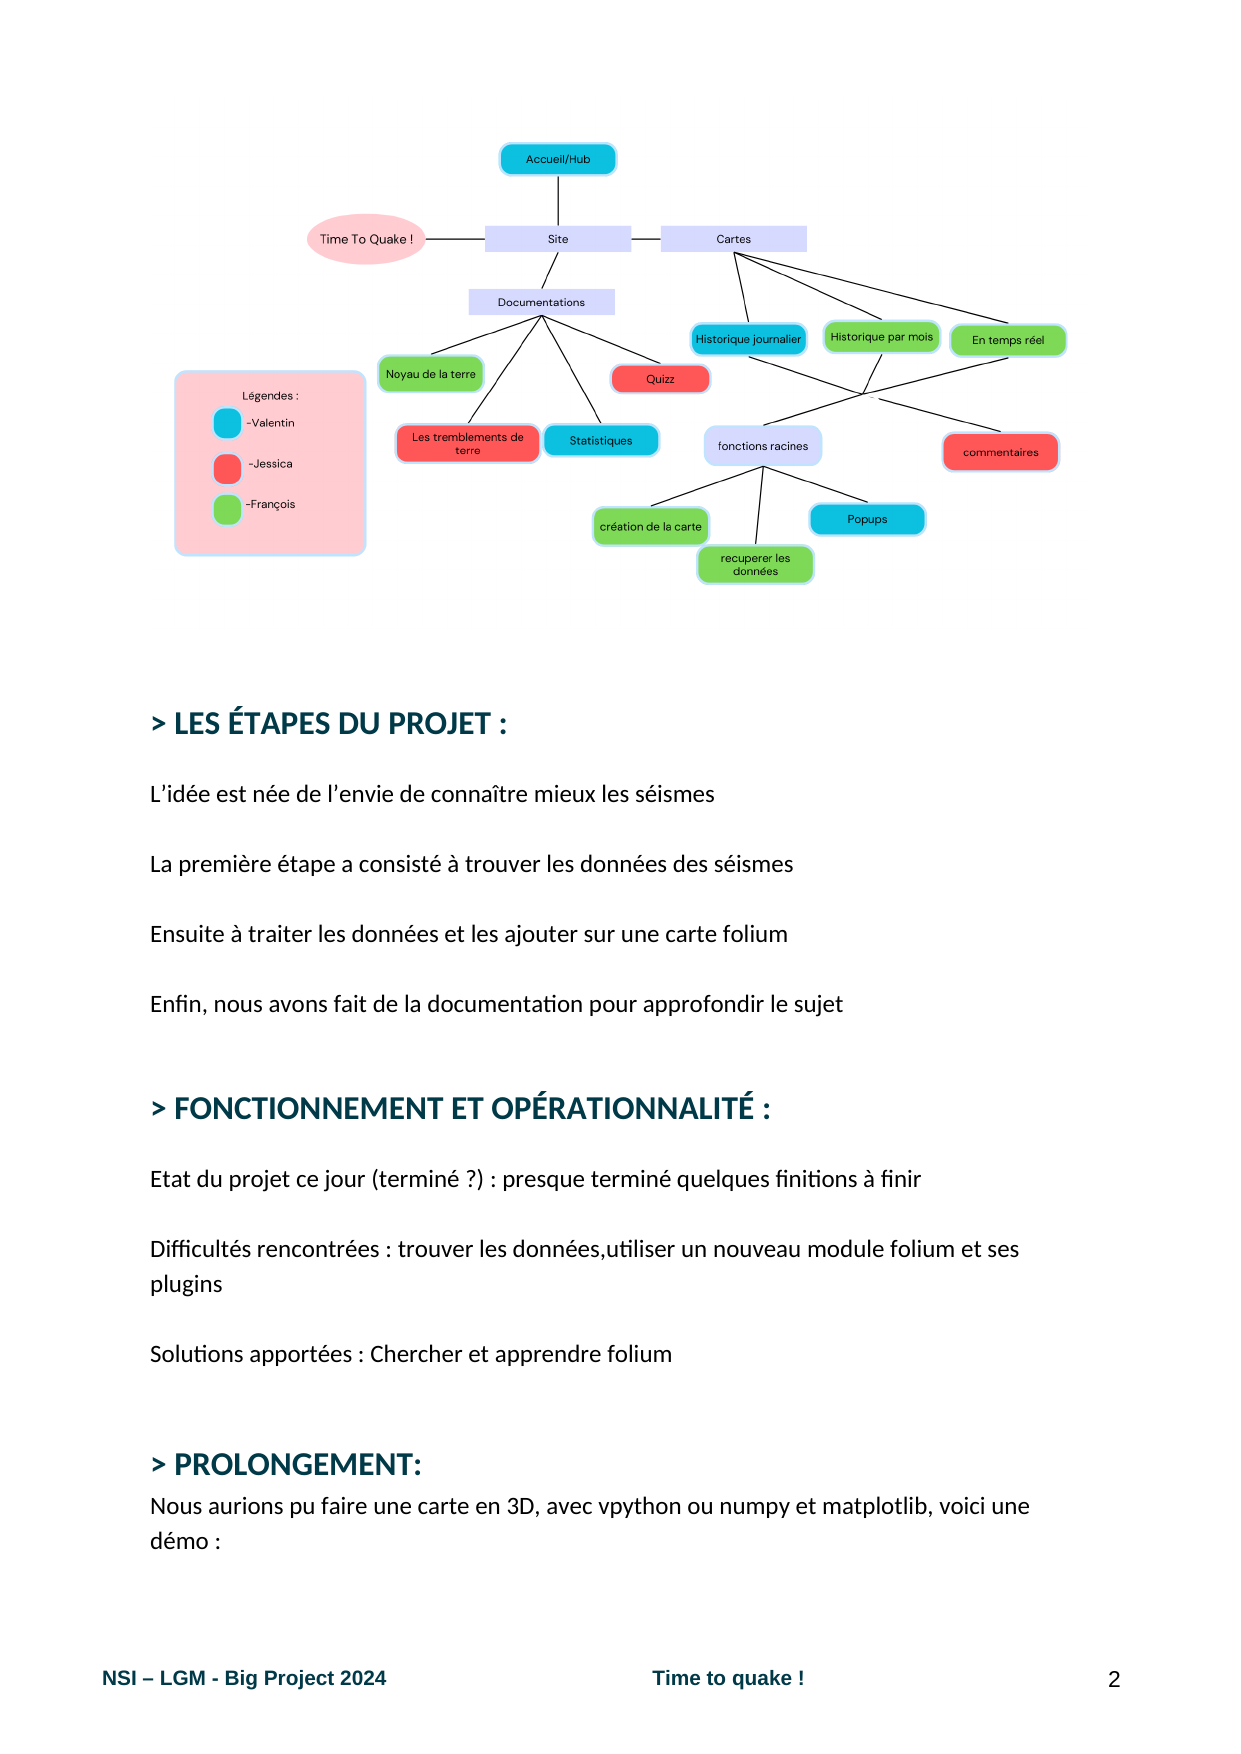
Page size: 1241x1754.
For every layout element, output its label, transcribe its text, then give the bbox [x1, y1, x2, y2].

text > PROLONGEMENT: [150, 1443, 1090, 1484]
text Solutions apportées : Chercher et apprendre folium [150, 1338, 1090, 1368]
text Etat du projet ce jour (terminé ?) : presque terminé quelques finitions à finir [150, 1163, 1090, 1193]
text La première étape a consisté à trouver les données des séismes [150, 848, 1090, 878]
text > FONCTIONNEMENT ET OPÉRATIONNALITÉ : [150, 1087, 1090, 1128]
text Nous aurions pu faire une carte en 3D, avec vpython ou numpy et matplotlib, voici une démo : [150, 1490, 1090, 1555]
text Ensuite à traiter les données et les ajouter sur une carte folium [150, 918, 1090, 948]
text L’idée est née de l’envie de connaître mieux les séismes [150, 778, 1090, 808]
text Difficultés rencontrées : trouver les données,utiliser un nouveau module folium et ses plugins [150, 1233, 1090, 1298]
text Enfin, nous avons fait de la documentation pour approfondir le sujet [150, 988, 1090, 1018]
picture [150, 98, 1091, 629]
text > LES ÉTAPES DU PROJET : [150, 702, 1090, 743]
